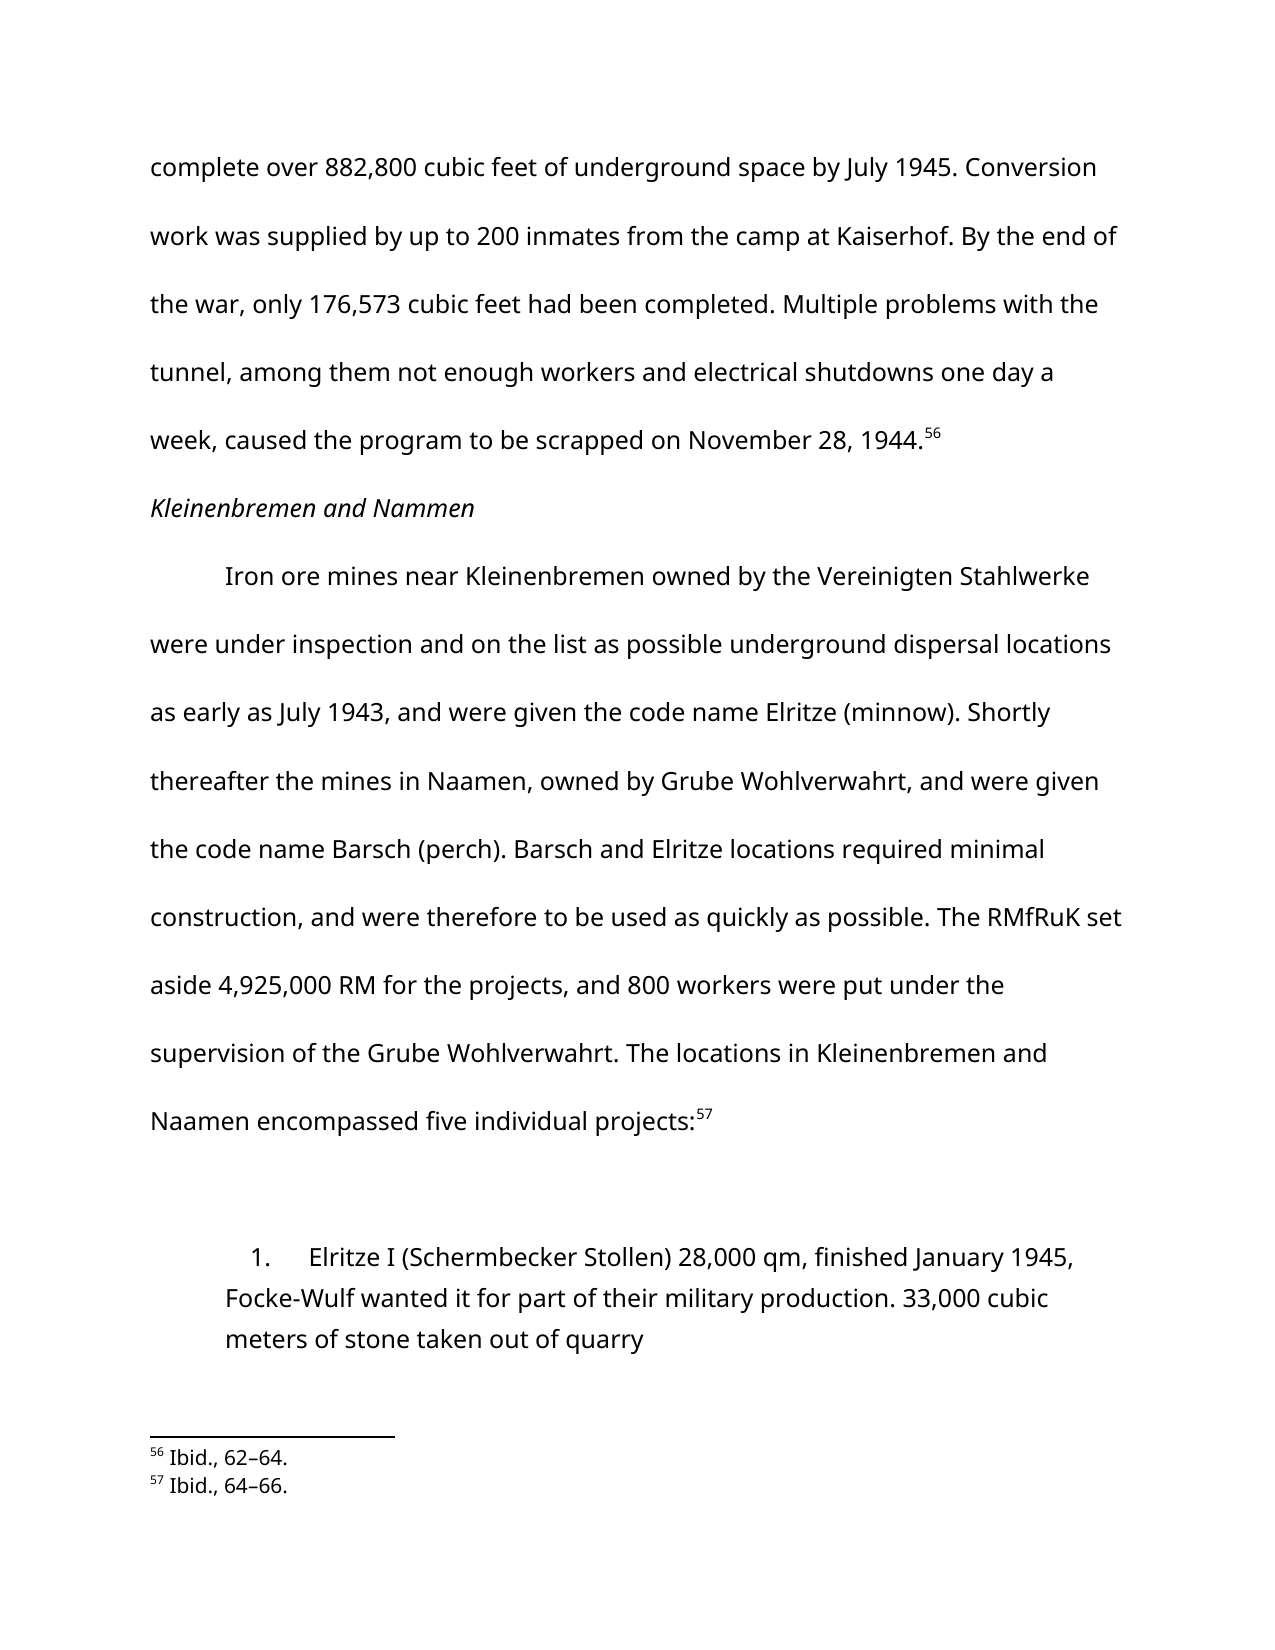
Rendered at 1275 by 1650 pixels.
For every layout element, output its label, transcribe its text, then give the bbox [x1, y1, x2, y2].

text complete over 882,800 cubic feet of underground space by July 1945. Conversion work was supplied by up to 200 inmates from the camp at Kaiserhof. By the end of the war, only 176,573 cubic feet had been completed. Multiple problems with the tunnel, among them not enough workers and electrical shutdowns one day a week, caused the program to be scrapped on November 28, 1944. [150, 150, 1125, 457]
text Kleinenbremen and Nammen [150, 491, 1125, 525]
text Ibid., 64–66. [150, 1472, 1125, 1500]
text Iron ore mines near Kleinenbremen owned by the Vereinigten Stahlwerke were under inspection and on the list as possible underground dispersal locations as early as July 1943, and were given the code name Elritze (minnow). Shortly thereafter the mines in Naamen, owned by Grube Wohlverwahrt, and were given the code name Barsch (perch). Barsch and Elritze locations required minimal construction, and were therefore to be used as quickly as possible. The RMfRuK set aside 4,925,000 RM for the projects, and 800 workers were put under the supervision of the Grube Wohlverwahrt. The locations in Kleinenbremen and Naamen encompassed five individual projects: [150, 559, 1125, 1138]
text 1. Elritze I (Schermbecker Stollen) 28,000 qm, finished January 1945, Focke-Wulf wanted it for part of their military production. 33,000 cubic meters of stone taken out of quarry [225, 1240, 1125, 1356]
text Ibid., 62–64. [150, 1443, 1125, 1472]
